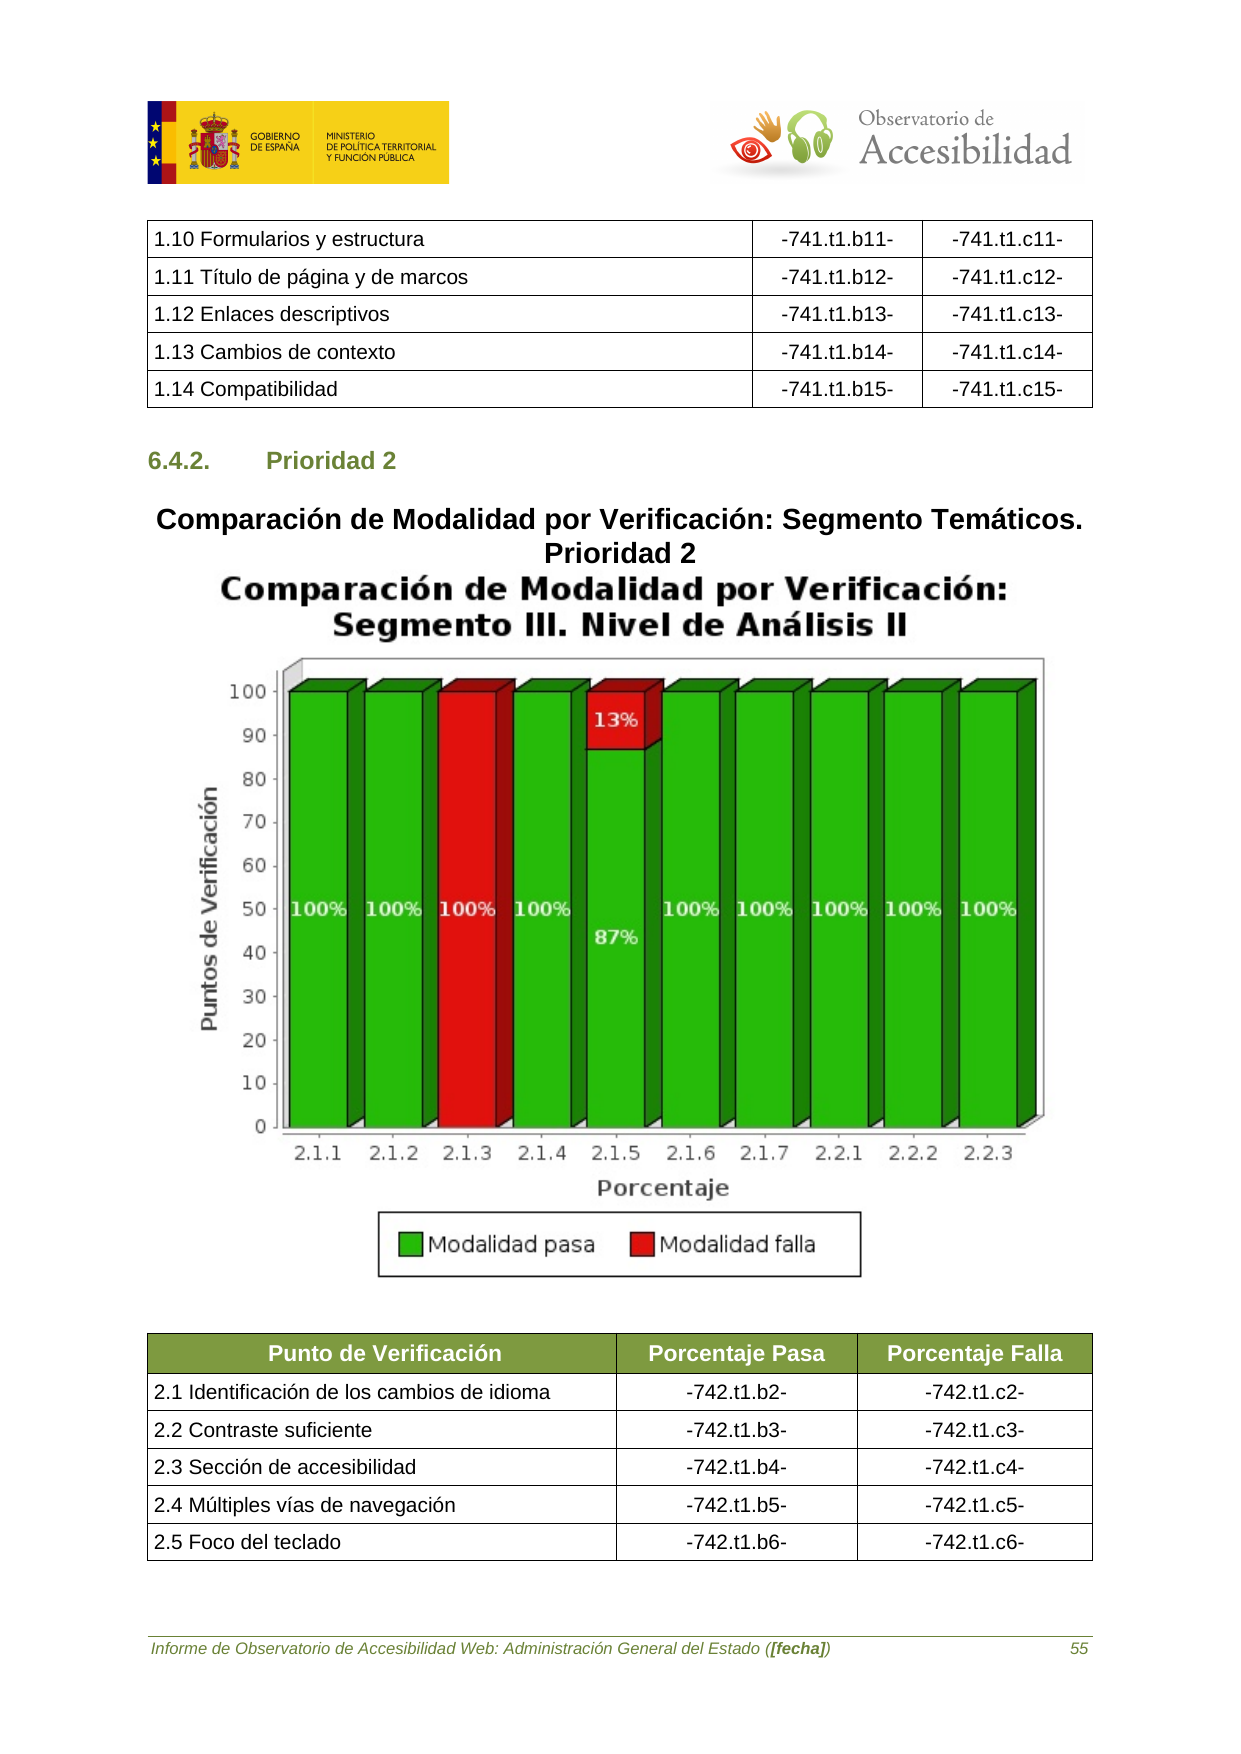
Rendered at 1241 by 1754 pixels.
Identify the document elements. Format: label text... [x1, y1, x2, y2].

table_cell -741.t1.b11- [753, 221, 922, 257]
picture [147, 101, 450, 184]
table_cell 1.10 Formularios y estructura [148, 221, 752, 257]
table_cell 2.4 Múltiples vías de navegación [148, 1486, 616, 1523]
table_cell -742.t1.b2- [617, 1374, 857, 1410]
table_cell -742.t1.c6- [858, 1524, 1092, 1560]
table_cell -741.t1.c15- [923, 371, 1092, 407]
table_cell -741.t1.c13- [923, 296, 1092, 332]
table_cell -742.t1.c5- [858, 1486, 1092, 1523]
table_cell 2.5 Foco del teclado [148, 1524, 616, 1560]
text Comparación de Modalidad por Verificación: Segmento Temáticos. Prioridad 2 [148, 502, 1092, 569]
table_cell -741.t1.c14- [923, 333, 1092, 370]
table_cell -741.t1.c11- [923, 221, 1092, 257]
table_cell -742.t1.c2- [858, 1374, 1092, 1410]
table_header Porcentaje Falla [858, 1334, 1092, 1373]
table_cell -741.t1.b14- [753, 333, 922, 370]
table_cell -742.t1.b4- [617, 1449, 857, 1485]
table_cell -741.t1.c12- [923, 258, 1092, 295]
table_header Porcentaje Pasa [617, 1334, 857, 1373]
table_cell -741.t1.b13- [753, 296, 922, 332]
table_cell -742.t1.b6- [617, 1524, 857, 1560]
table_cell 1.11 Título de página y de marcos [148, 258, 752, 295]
table_cell -741.t1.b15- [753, 371, 922, 407]
table_cell 2.3 Sección de accesibilidad [148, 1449, 616, 1485]
table_cell 1.14 Compatibilidad [148, 371, 752, 407]
subtitle Prioridad 2 [148, 446, 1092, 474]
table_header Punto de Verificación [148, 1334, 616, 1373]
table_cell 2.2 Contraste suficiente [148, 1411, 616, 1448]
table_cell 2.1 Identificación de los cambios de idioma [148, 1374, 616, 1410]
picture [178, 569, 1062, 1279]
table_cell -742.t1.b5- [617, 1486, 857, 1523]
table_cell 1.12 Enlaces descriptivos [148, 296, 752, 332]
table_cell -742.t1.b3- [617, 1411, 857, 1448]
table_cell -742.t1.c4- [858, 1449, 1092, 1485]
picture [710, 101, 1086, 184]
table_cell -742.t1.c3- [858, 1411, 1092, 1448]
table_cell -741.t1.b12- [753, 258, 922, 295]
table_cell 1.13 Cambios de contexto [148, 333, 752, 370]
